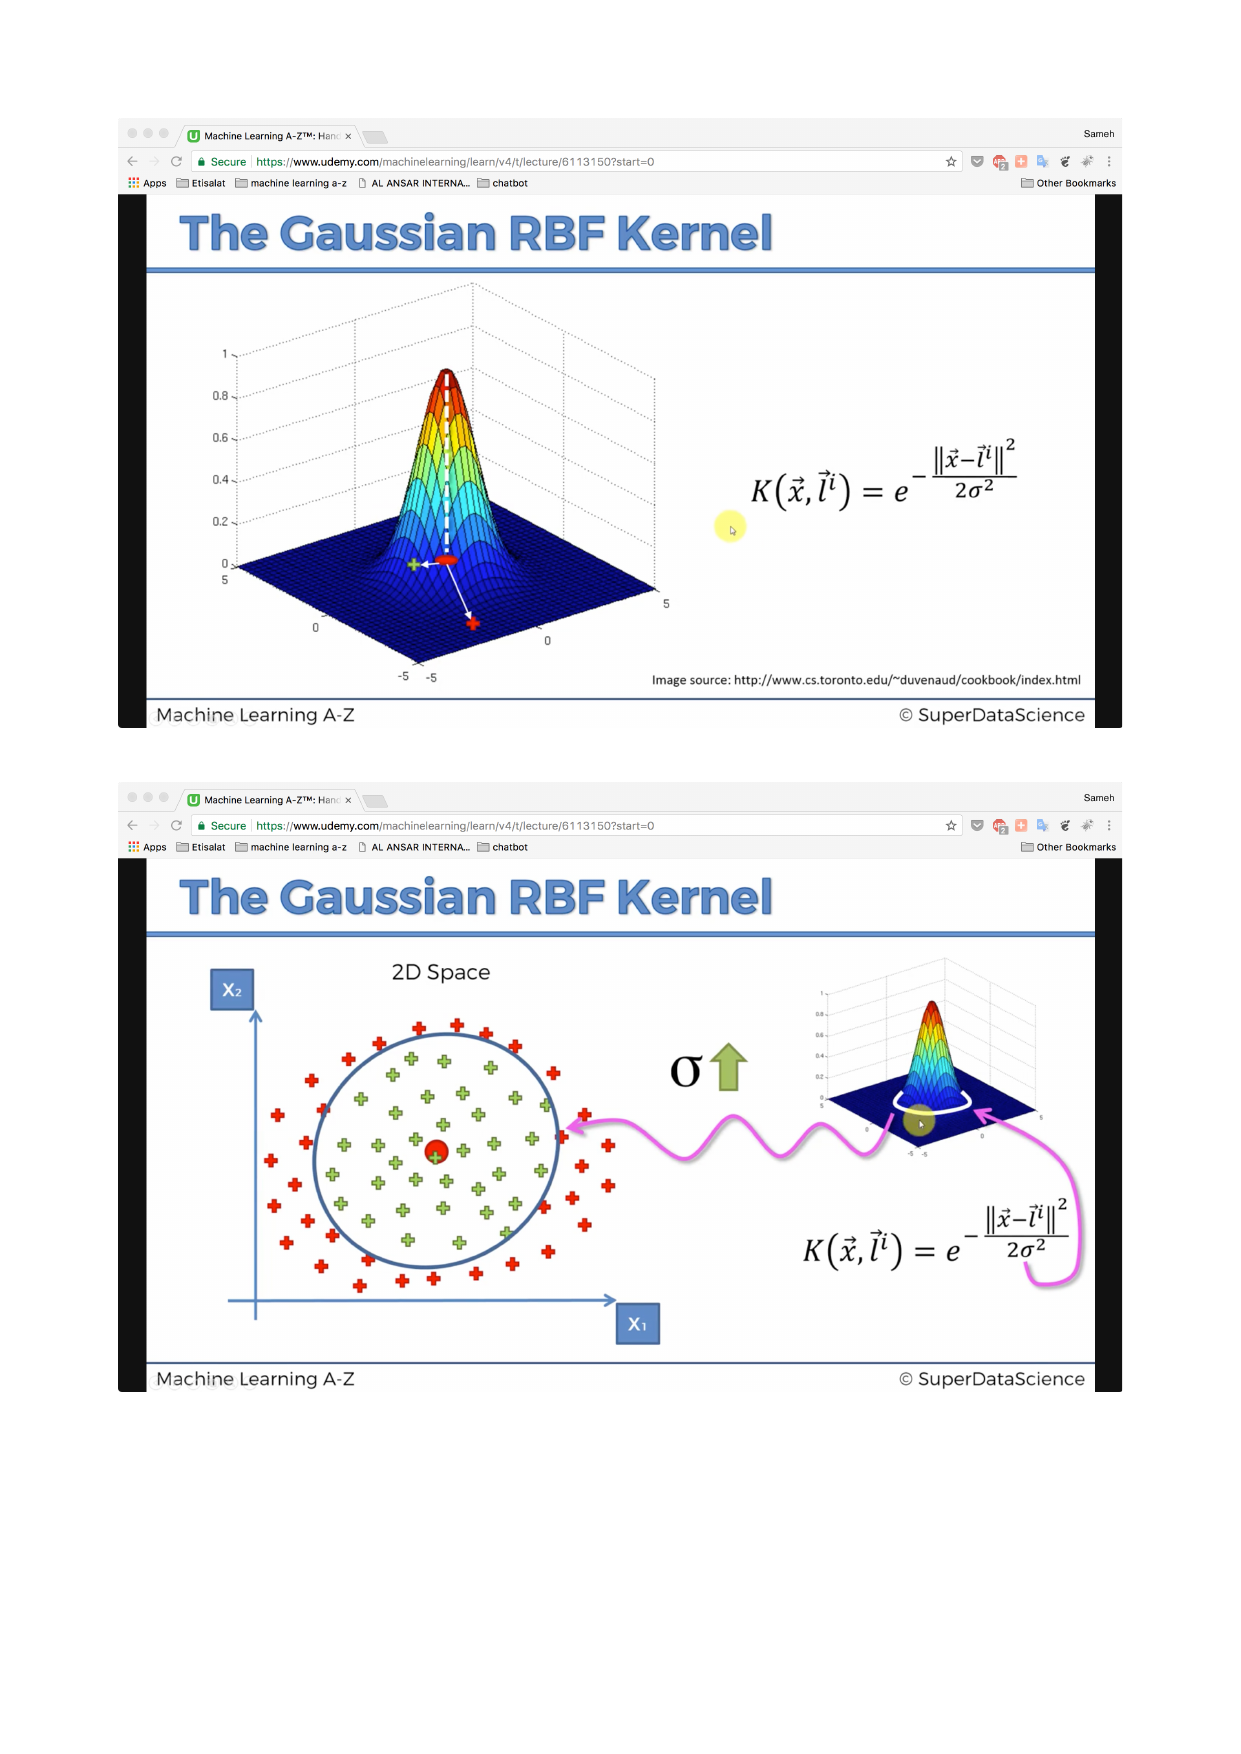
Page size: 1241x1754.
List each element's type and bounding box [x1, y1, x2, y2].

picture [118, 782, 1123, 1392]
picture [118, 118, 1123, 728]
